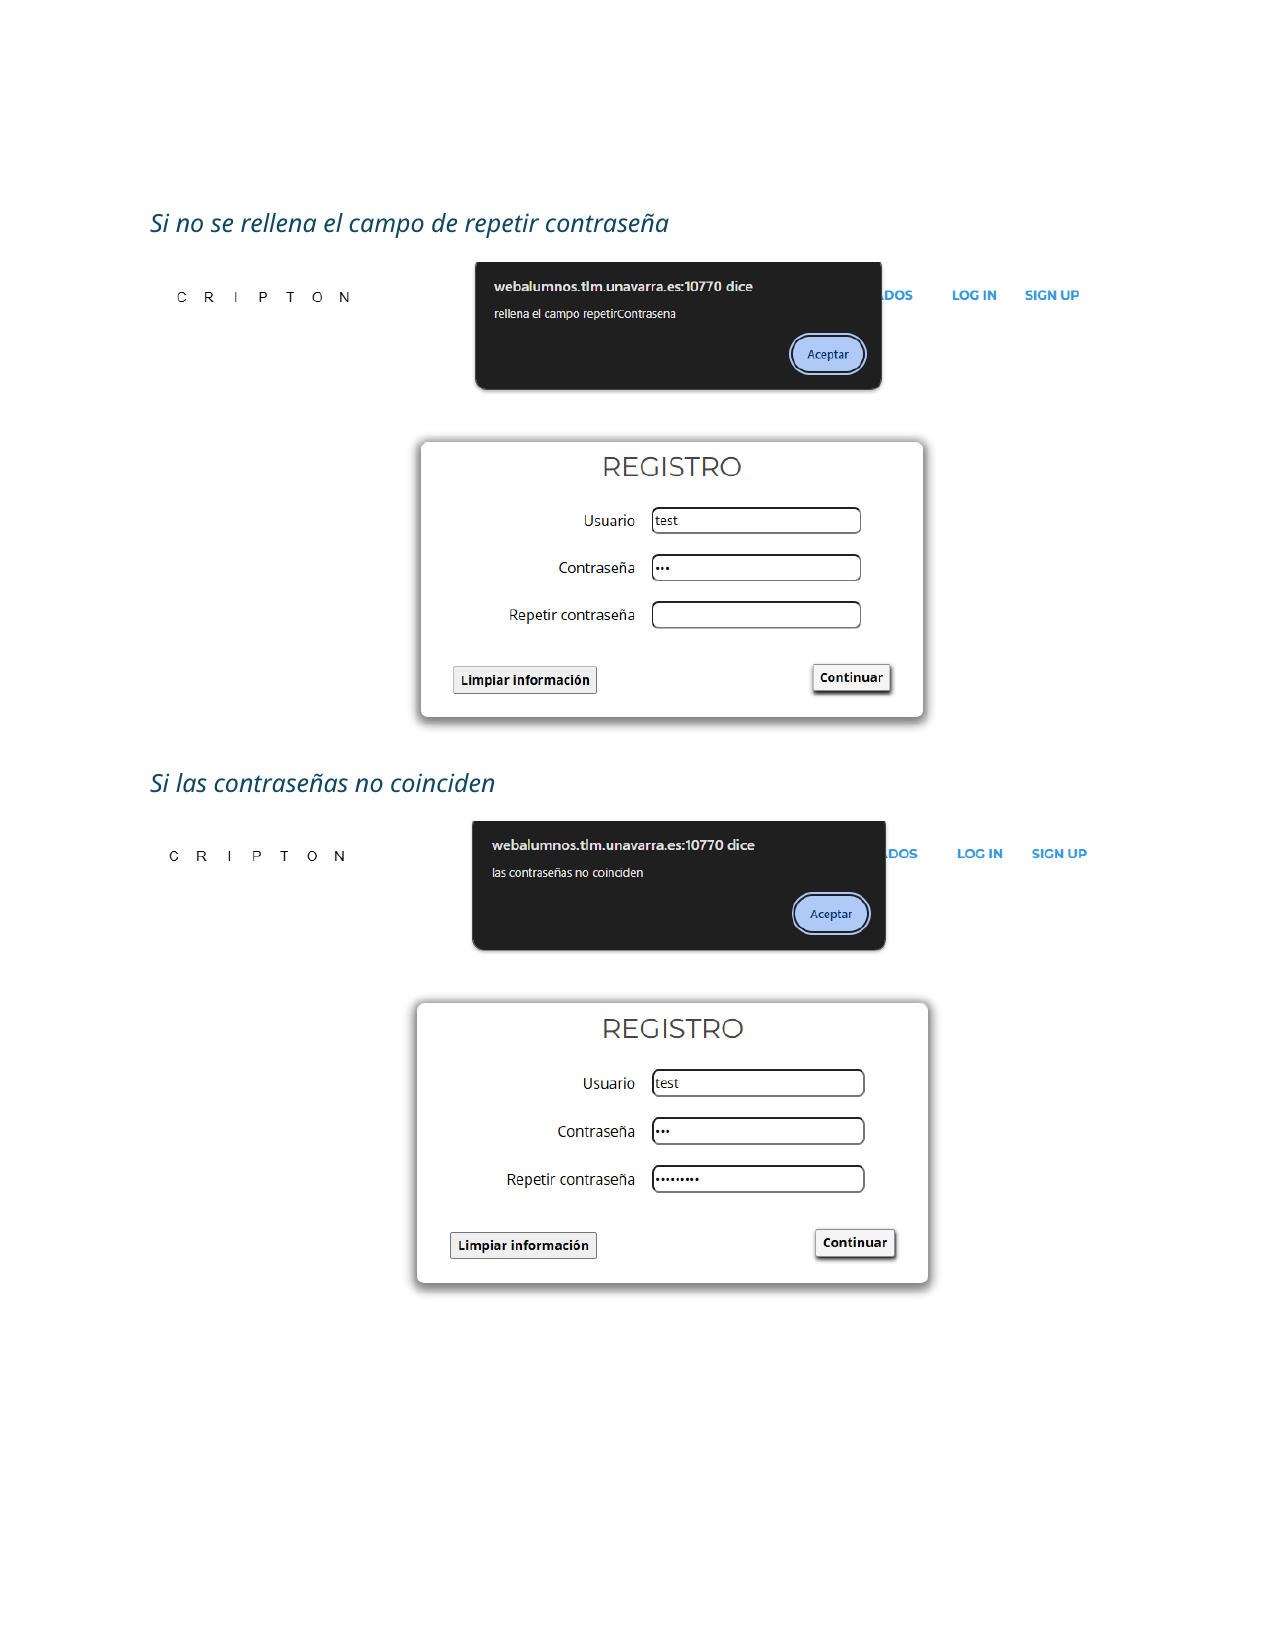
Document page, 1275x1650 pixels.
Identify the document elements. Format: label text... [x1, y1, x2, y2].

text Si no se rellena el campo de repetir contraseña [150, 206, 1125, 240]
text Si las contraseñas no coinciden [150, 766, 1125, 800]
